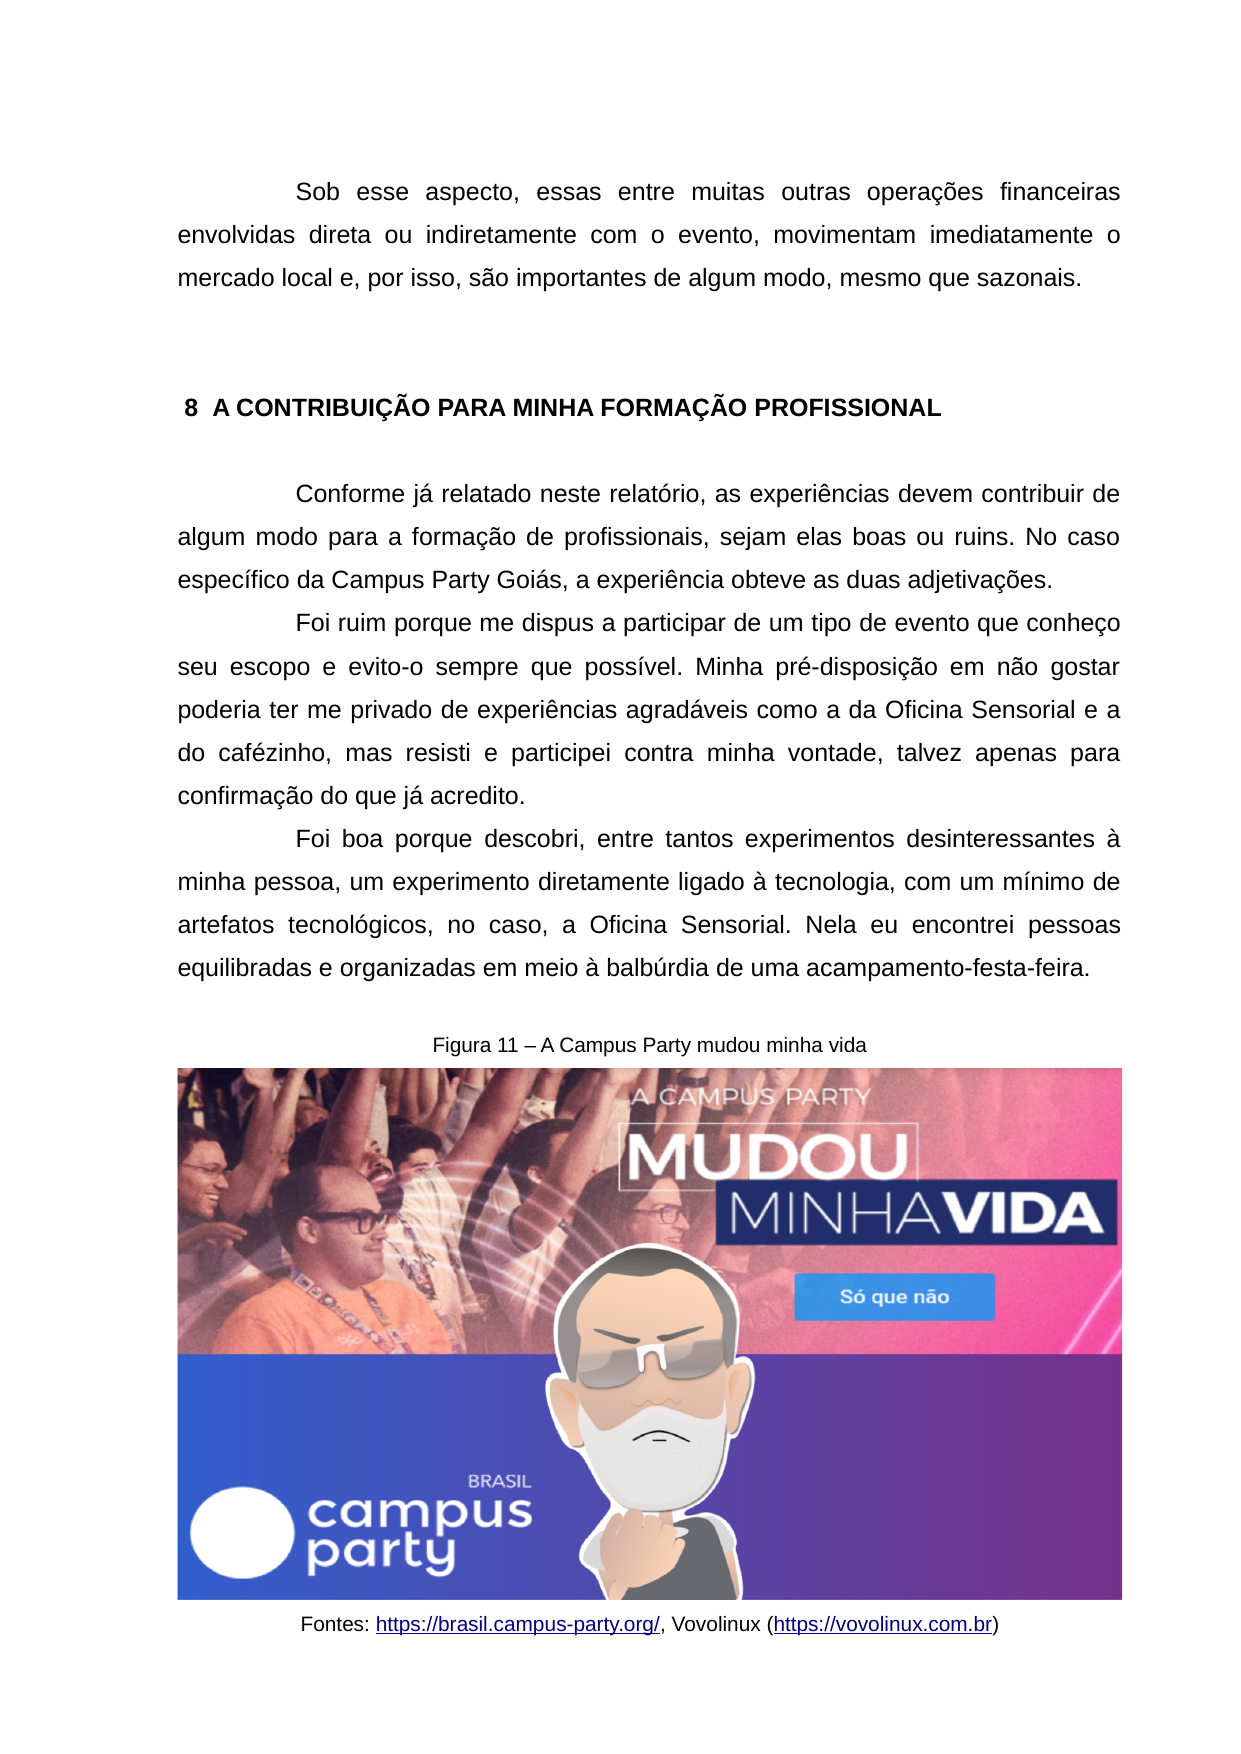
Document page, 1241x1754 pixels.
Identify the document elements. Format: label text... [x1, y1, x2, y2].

list A CONTRIBUIÇÃO PARA MINHA FORMAÇÃO PROFISSIONAL [177, 393, 1122, 422]
text Foi boa porque descobri, entre tantos experimentos desinteressantes à minha pessoa, um experimento diretamente ligado à tecnologia, com um mínimo de artefatos tecnológicos, no caso, a Oficina Sensorial. Nela eu encontrei pessoas equilibradas e organizadas em meio à balbúrdia de uma acampamento-festa-feira. [177, 824, 1122, 982]
text Conforme já relatado neste relatório, as experiências devem contribuir de algum modo para a formação de profissionais, sejam elas boas ou ruins. No caso específico da Campus Party Goiás, a experiência obteve as duas adjetivações. [177, 479, 1122, 594]
text Sob esse aspecto, essas entre muitas outras operações financeiras envolvidas direta ou indiretamente com o evento, movimentam imediatamente o mercado local e, por isso, são importantes de algum modo, mesmo que sazonais. [177, 177, 1122, 292]
text Figura 11 – A Campus Party mudou minha vida [177, 1032, 1122, 1056]
text Foi ruim porque me dispus a participar de um tipo de evento que conheço seu escopo e evito-o sempre que possível. Minha pré-disposição em não gostar poderia ter me privado de experiências agradáveis como a da Oficina Sensorial e a do cafézinho, mas resisti e participei contra minha vontade, talvez apenas para confirmação do que já acredito. [177, 608, 1122, 810]
picture [177, 1068, 1123, 1600]
text Fontes: https://brasil.campus-party.org/, Vovolinux (https://vovolinux.com.br) [177, 1600, 1122, 1636]
